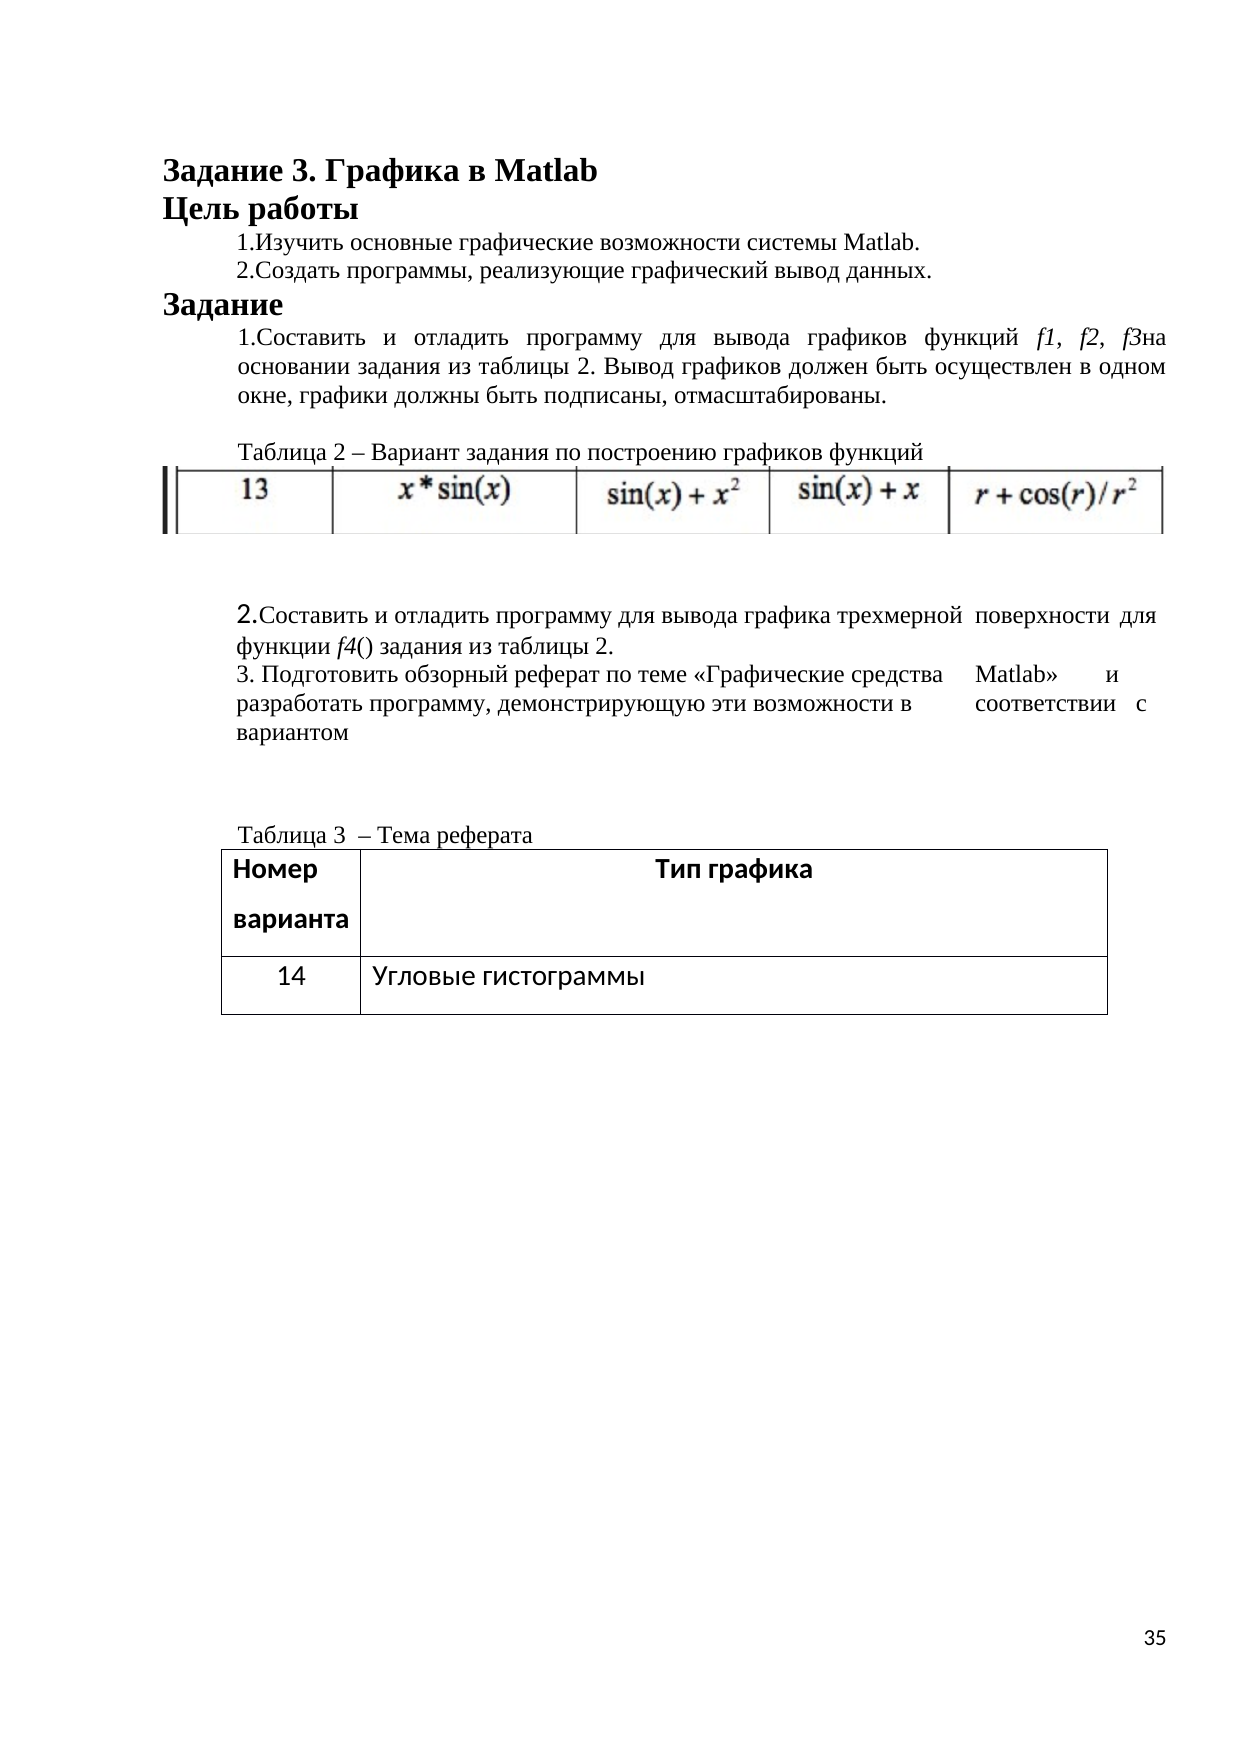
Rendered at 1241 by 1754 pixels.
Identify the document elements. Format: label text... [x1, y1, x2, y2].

table_header Тип графика [361, 850, 1107, 956]
subtitle Цель работы [162, 188, 1166, 227]
list 2.Создать программы, реализующие графический вывод данных. [236, 255, 1166, 284]
text Таблица 3 – Тема реферата [162, 820, 1166, 849]
table_cell 14 [222, 957, 360, 1014]
text 3. Подготовить обзорный реферат по теме «Графические средства Matlab» и разработать программу, демонстрирующую эти возможности в соответствии с вариантом [162, 659, 1166, 746]
table_cell Угловые гистограммы [361, 957, 1107, 1014]
list 1.Изучить основные графические возможности системы Matlab. [236, 227, 1166, 255]
text Таблица 2 – Вариант задания по построению графиков функций [162, 437, 1166, 466]
text 2.Составить и отладить программу для вывода графика трехмерной поверхности для функции f4() задания из таблицы 2. [162, 595, 1166, 659]
subtitle Задание 3. Графика в Matlab [162, 150, 1166, 188]
subtitle Задание [162, 284, 1166, 322]
table_header Номер варианта [222, 850, 360, 956]
text 1.Составить и отладить программу для вывода графиков функций f1, f2, f3на основании задания из таблицы 2. Вывод графиков должен быть осуществлен в одном окне, графики должны быть подписаны, отмасштабированы. [237, 322, 1166, 409]
picture [162, 466, 1167, 534]
